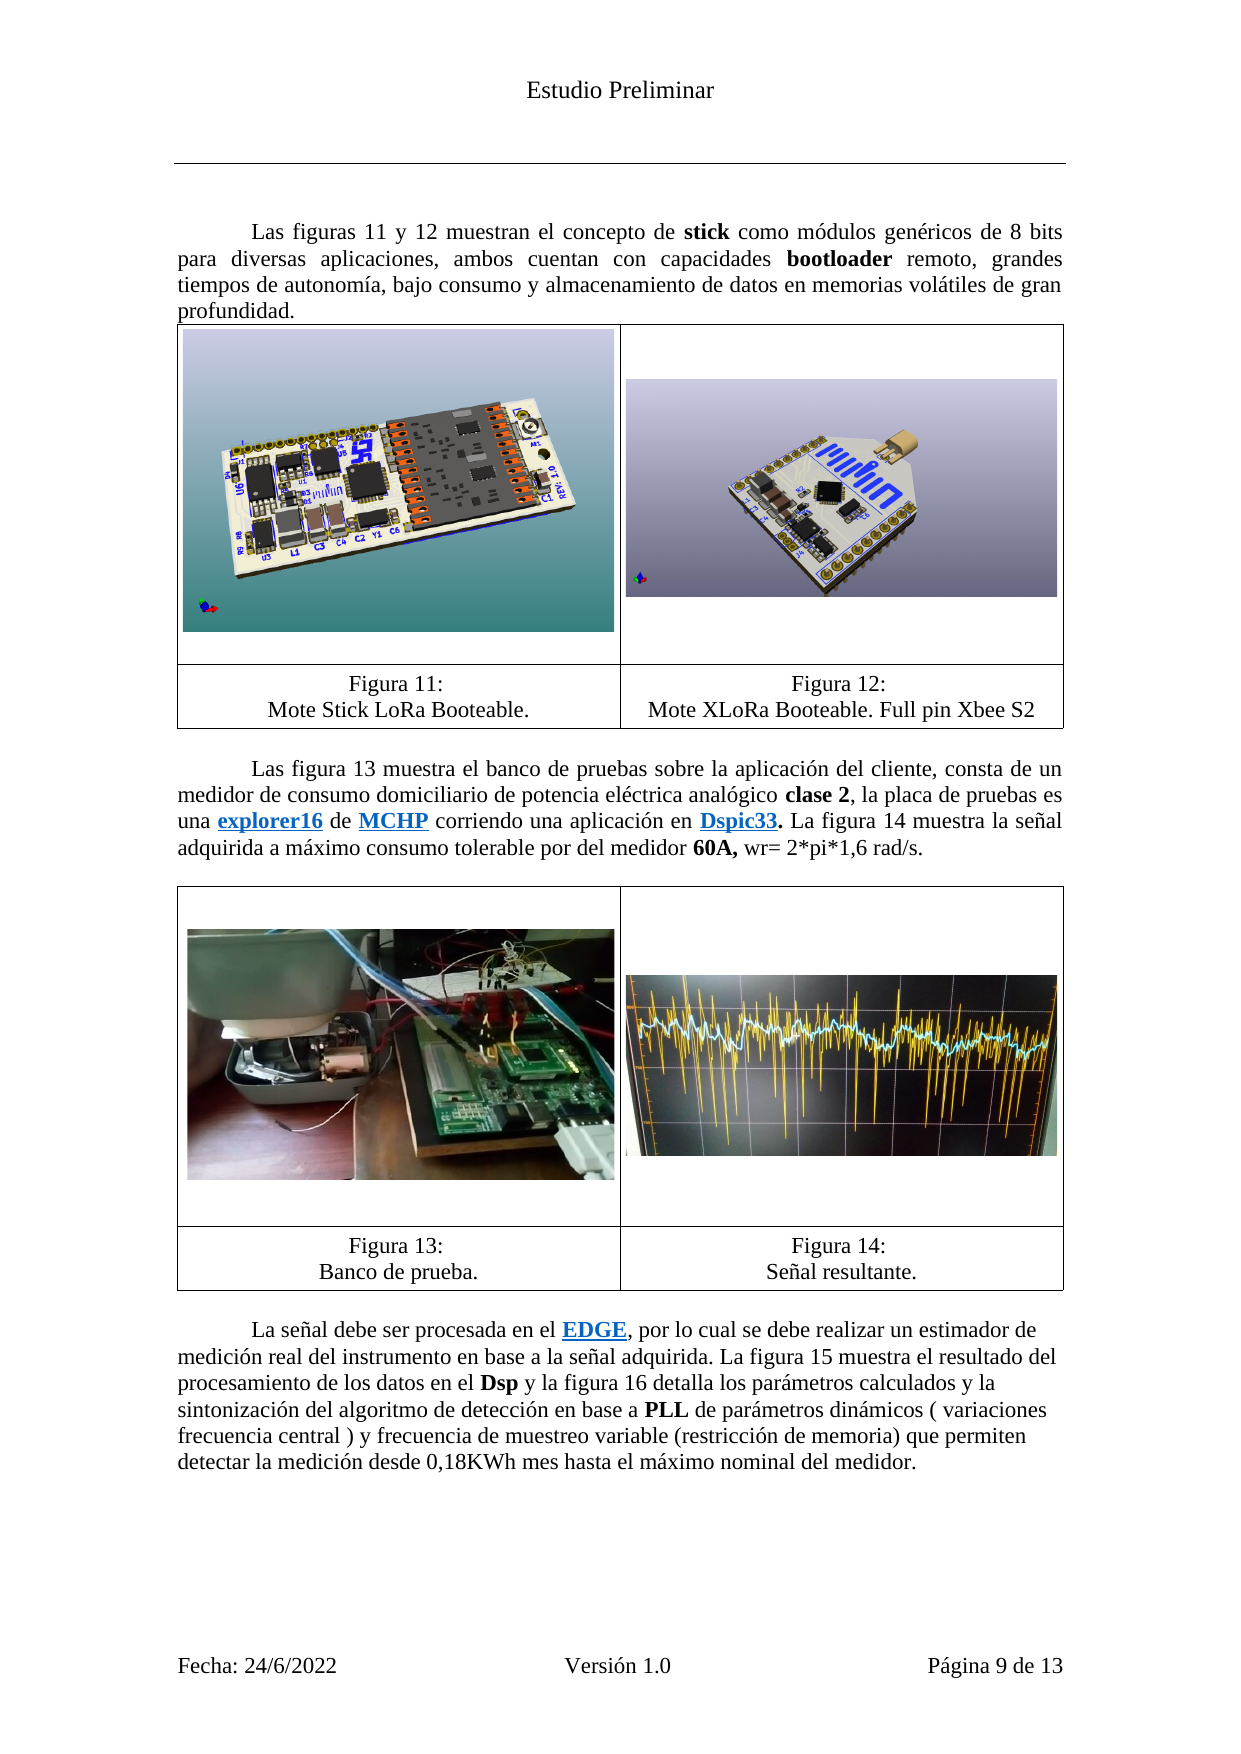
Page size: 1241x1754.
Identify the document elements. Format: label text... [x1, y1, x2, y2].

table_header [178, 887, 620, 1226]
picture [182, 329, 615, 632]
table_cell Figura 12: Mote XLoRa Booteable. Full pin Xbee S2 [621, 665, 1063, 728]
picture [625, 379, 1058, 597]
picture [187, 929, 615, 1180]
text Las figuras 11 y 12 muestran el concepto de stick como módulos genéricos de 8 bits para diversas aplicaciones, ambos cuentan con capacidades bootloader remoto, grandes tiempos de autonomía, bajo consumo y almacenamiento de datos en memorias volátiles de gran profundidad. [177, 218, 1063, 324]
table_header [621, 887, 1063, 1226]
picture [625, 975, 1058, 1156]
table_cell Figura 14: Señal resultante. [621, 1227, 1063, 1290]
text Las figura 13 muestra el banco de pruebas sobre la aplicación del cliente, consta de un medidor de consumo domiciliario de potencia eléctrica analógico clase 2, la placa de pruebas es una explorer16 de MCHP corriendo una aplicación en Dspic33. La figura 14 muestra la señal adquirida a máximo consumo tolerable por del medidor 60A, wr= 2*pi*1,6 rad/s. [177, 754, 1063, 860]
table_header [621, 325, 1063, 664]
table_cell Figura 13: Banco de prueba. [178, 1227, 620, 1290]
text La señal debe ser procesada en el EDGE, por lo cual se debe realizar un estimador de medición real del instrumento en base a la señal adquirida. La figura 15 muestra el resultado del procesamiento de los datos en el Dsp y la figura 16 detalla los parámetros calculados y la sintonización del algoritmo de detección en base a PLL de parámetros dinámicos ( variaciones frecuencia central ) y frecuencia de muestreo variable (restricción de memoria) que permiten detectar la medición desde 0,18KWh mes hasta el máximo nominal del medidor. [177, 1317, 1063, 1475]
table_cell Figura 11: Mote Stick LoRa Booteable. [178, 665, 620, 728]
table_header [178, 325, 620, 329]
table_header [178, 330, 620, 664]
